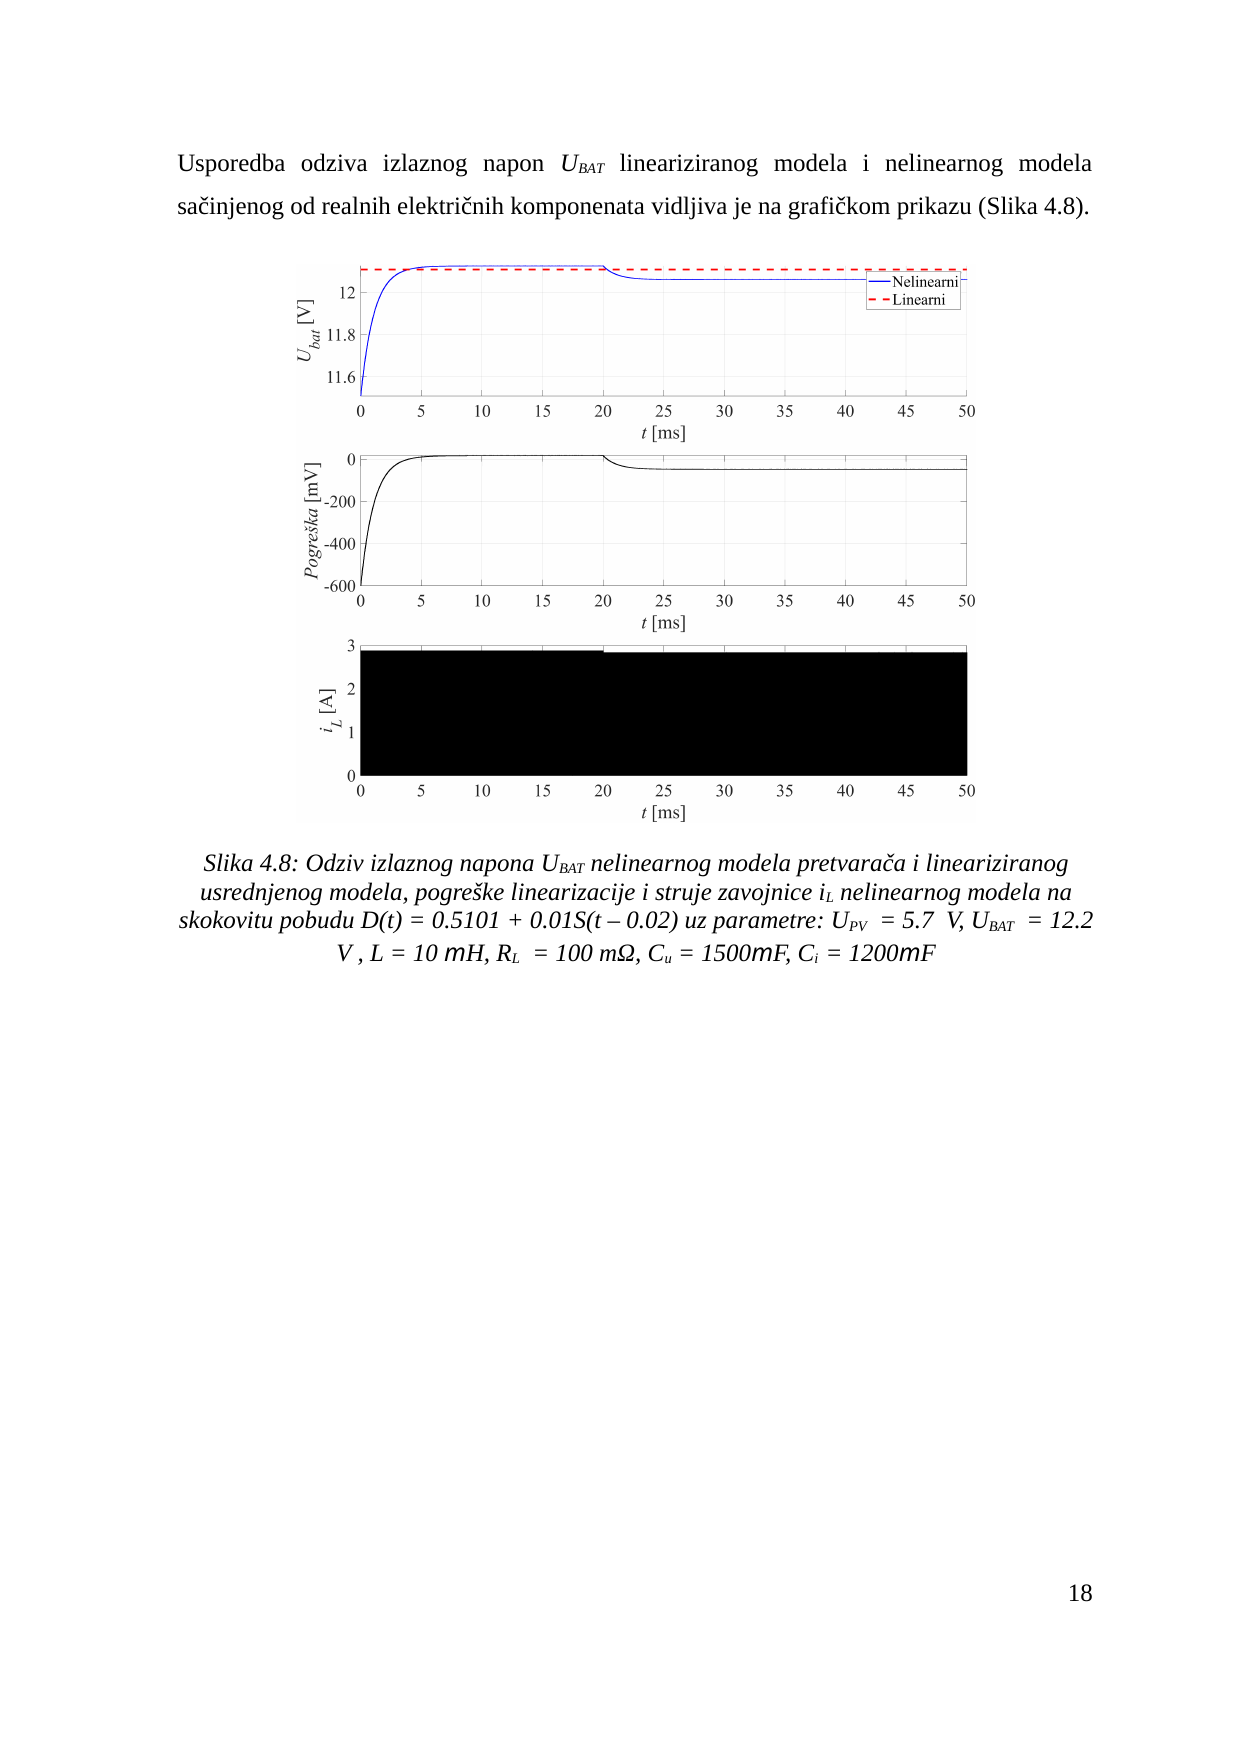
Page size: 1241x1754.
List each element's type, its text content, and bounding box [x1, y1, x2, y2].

text Slika 4.8: Odziv izlaznog napona UBAT nelinearnog modela pretvarača i lineariziranog usrednjenog modela, pogreške linearizacije i struje zavojnice iL nelinearnog modela na skokovitu pobudu D(t) = 0.5101 + 0.01S(t – 0.02) uz parametre: UPV = 5.7 V, UBAT = 12.2 V , L = 10 mH, RL = 100 mΩ, Cu = 1500mF, Ci = 1200mF [177, 848, 1095, 968]
picture [296, 264, 976, 823]
text Usporedba odziva izlaznog napon UBAT lineariziranog modela i nelinearnog modela sačinjenog od realnih električnih komponenata vidljiva je na grafičkom prikazu (Slika 4.8). [177, 148, 1093, 219]
